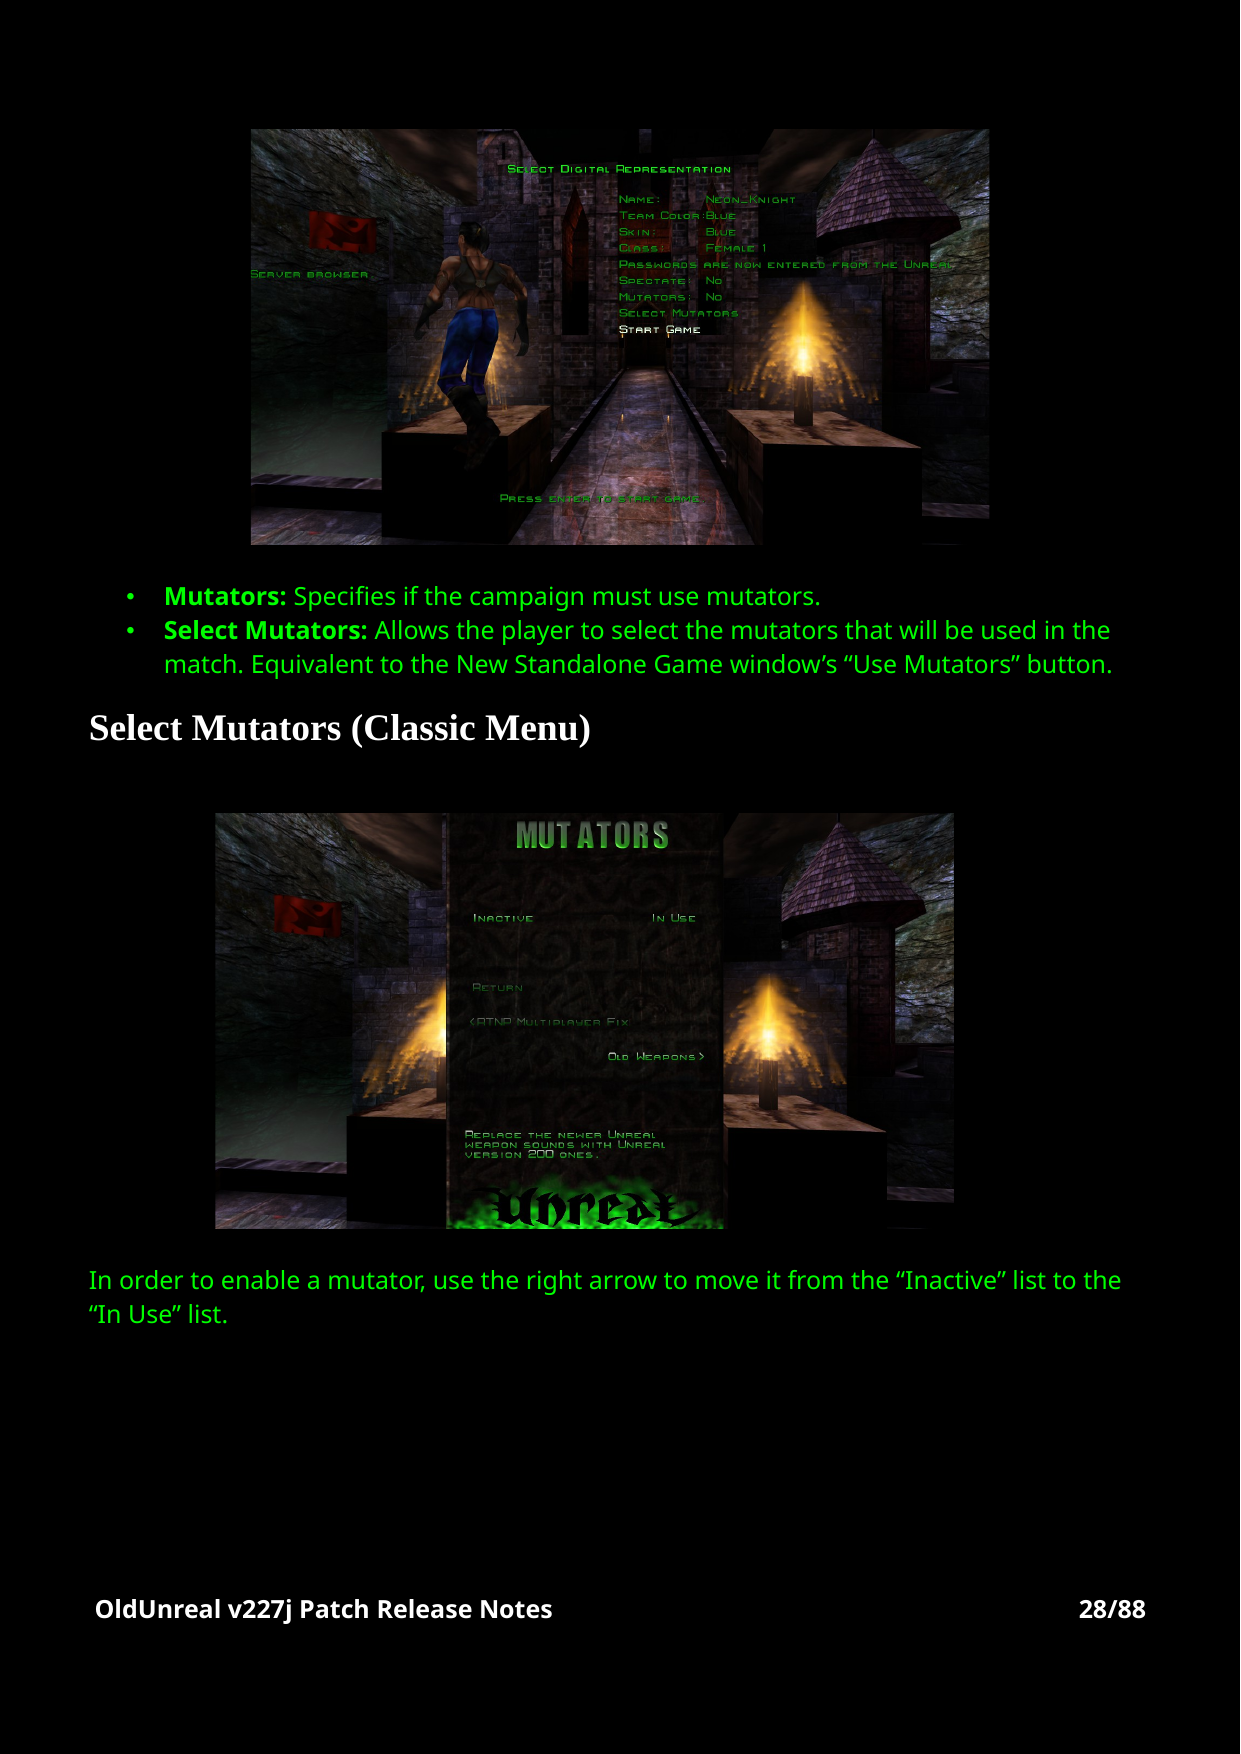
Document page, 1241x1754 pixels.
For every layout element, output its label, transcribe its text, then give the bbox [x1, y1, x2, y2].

text In order to enable a mutator, use the right arrow to move it from the “Inactive” list to the “In Use” list. [88, 1263, 1152, 1331]
subtitle Select Mutators (Classic Menu) [88, 706, 1152, 749]
picture [215, 813, 954, 1229]
list Select Mutators: Allows the player to select the mutators that will be used in the match. Equivalent to the New Standalone Game window’s “Use Mutators” button. [126, 613, 1152, 681]
picture [250, 129, 990, 545]
list Mutators: Specifies if the campaign must use mutators. [126, 578, 1152, 613]
